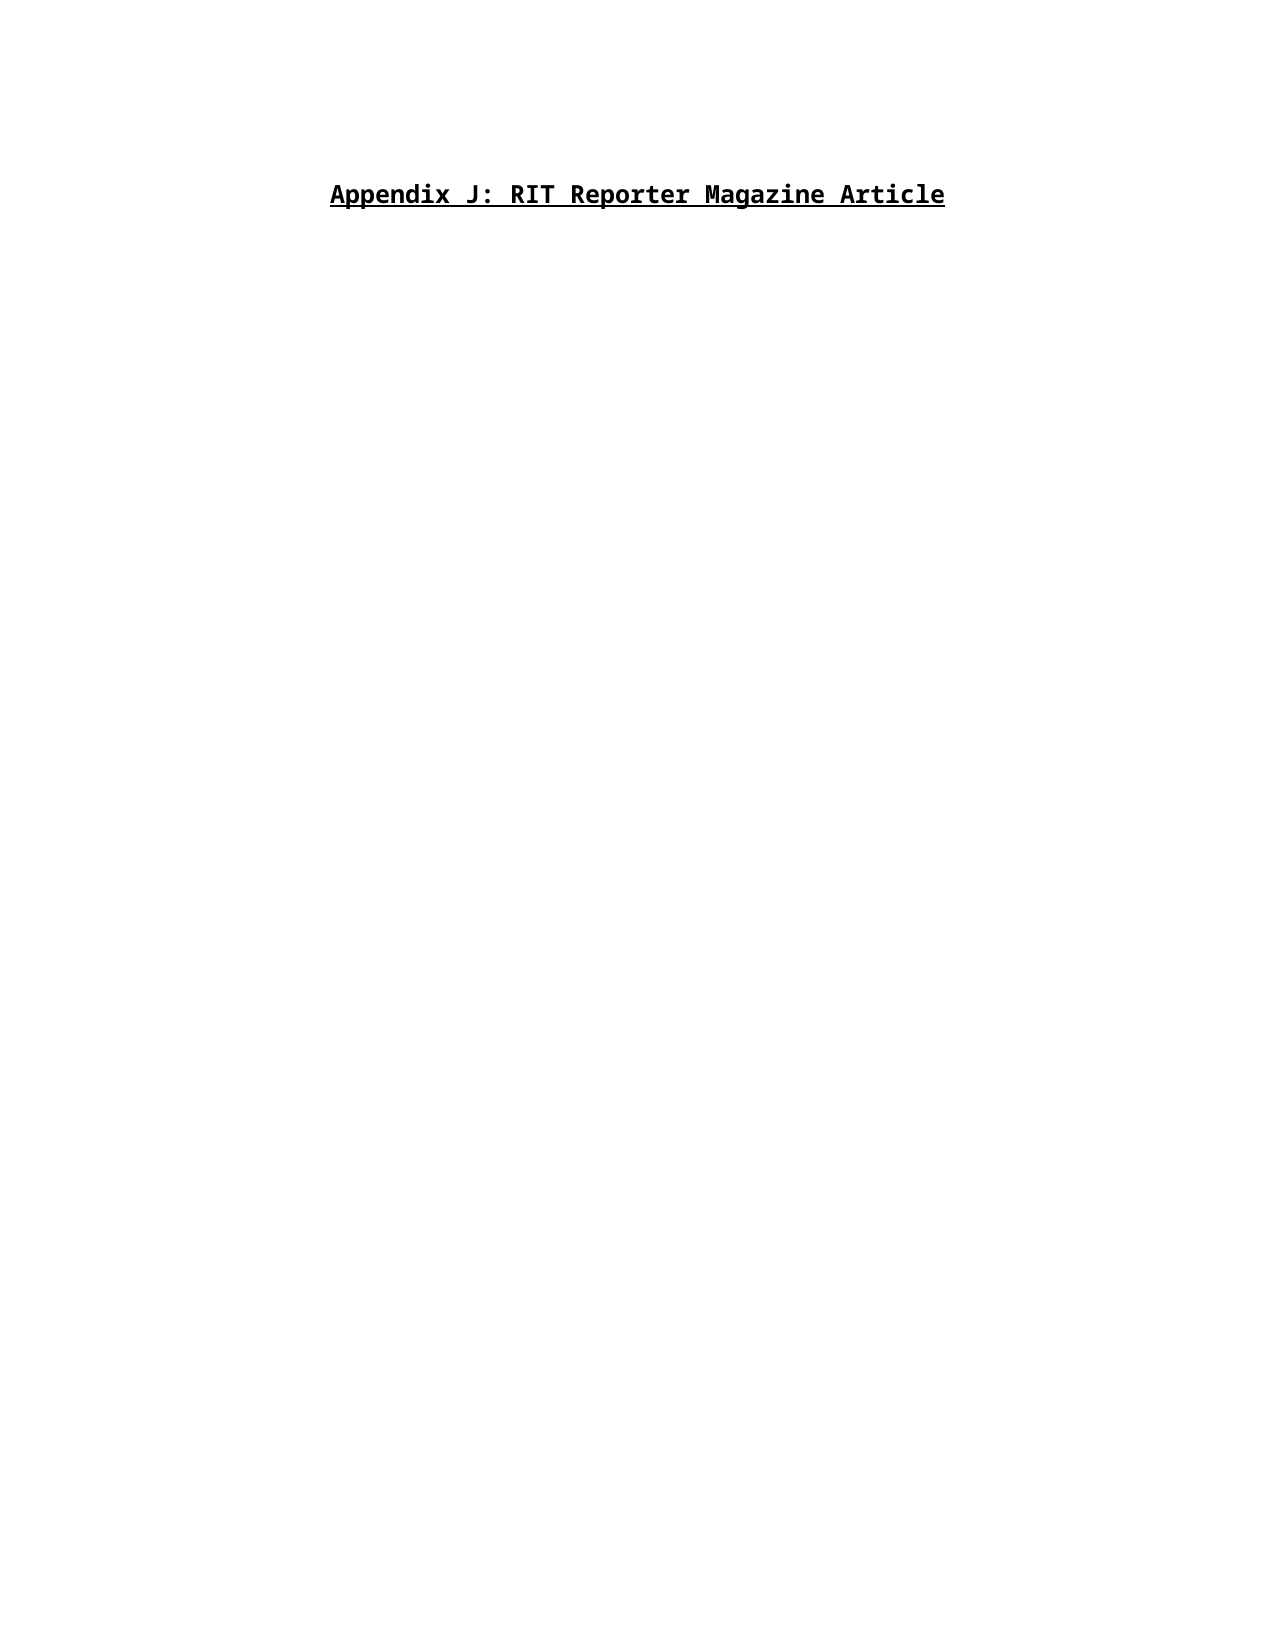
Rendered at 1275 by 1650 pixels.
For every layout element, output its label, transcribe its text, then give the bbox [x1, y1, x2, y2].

text Appendix J: RIT Reporter Magazine Article [118, 176, 1157, 210]
